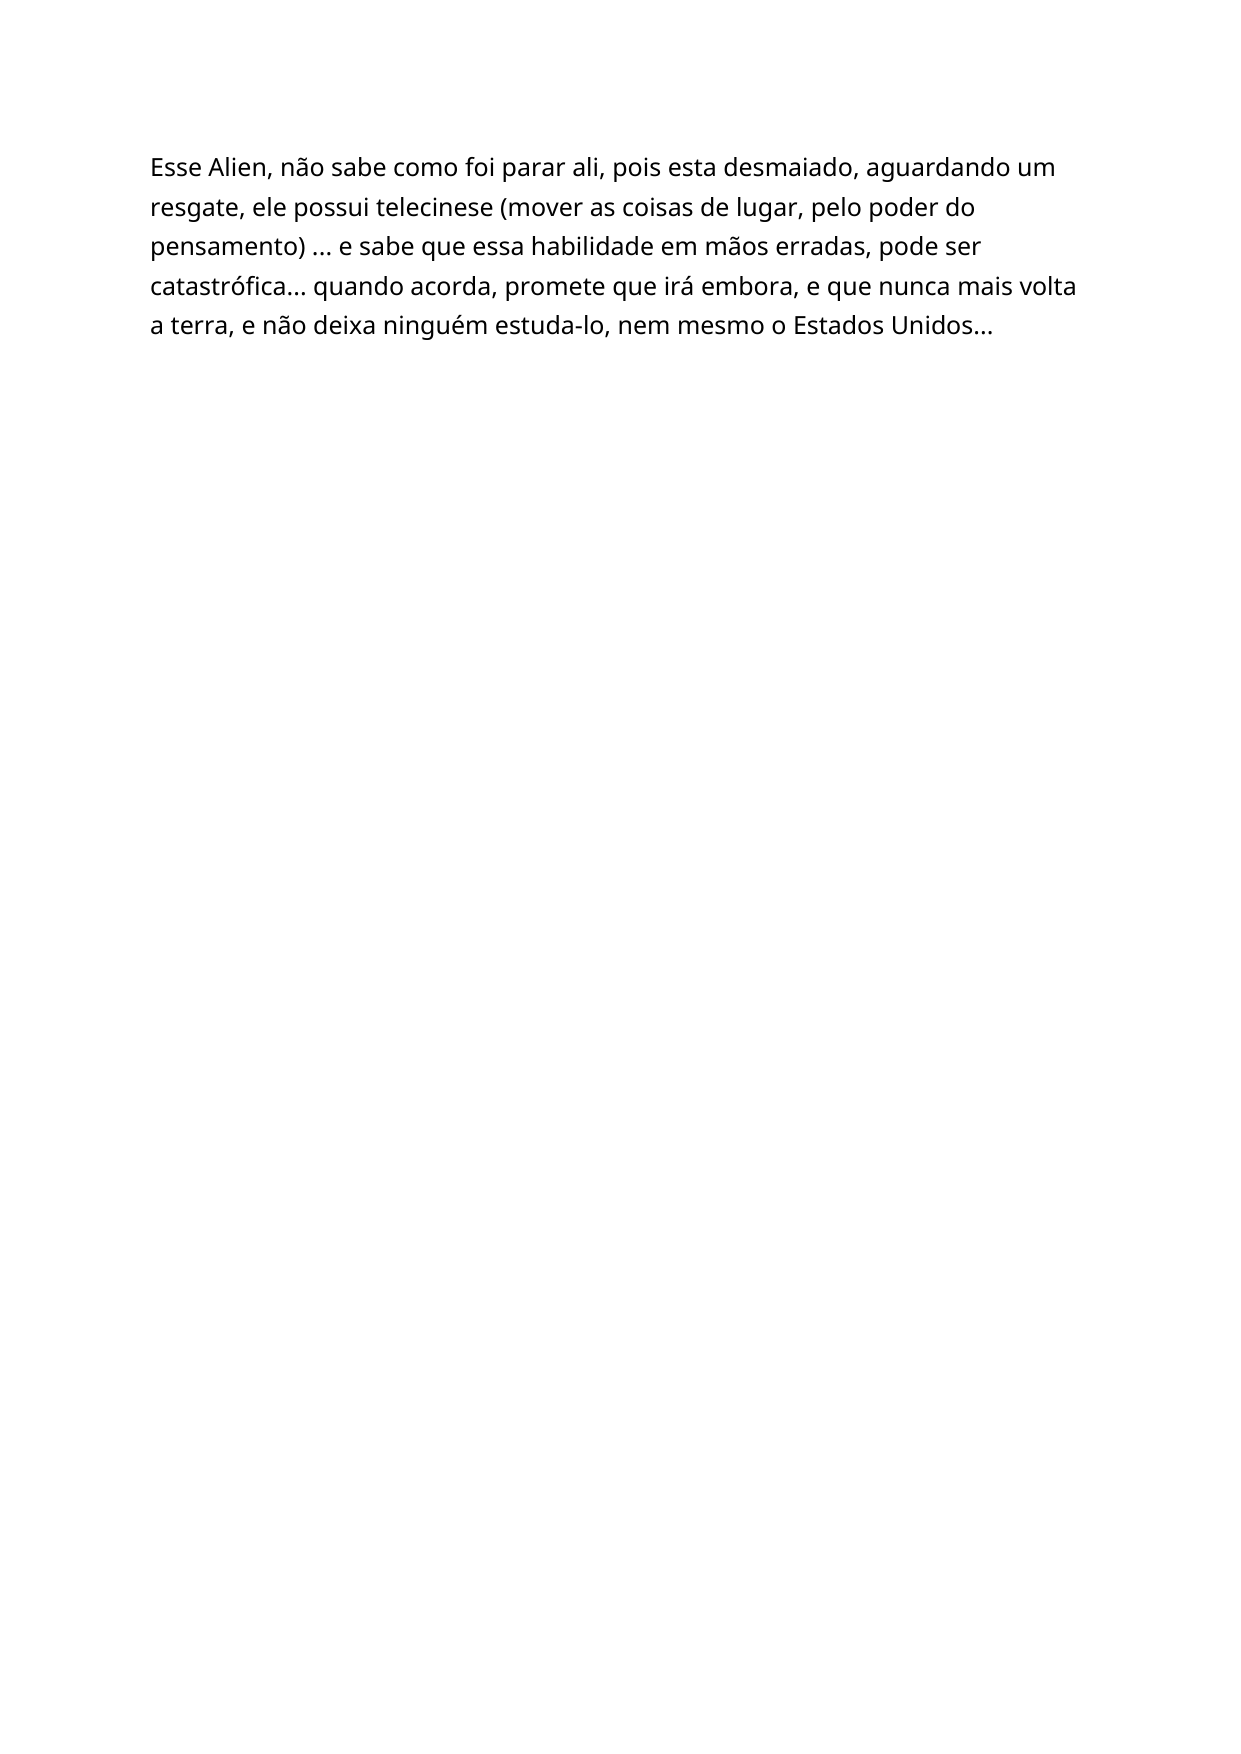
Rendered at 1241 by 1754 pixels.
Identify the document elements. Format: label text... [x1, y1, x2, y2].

text Esse Alien, não sabe como foi parar ali, pois esta desmaiado, aguardando um resgate, ele possui telecinese (mover as coisas de lugar, pelo poder do pensamento) ... e sabe que essa habilidade em mãos erradas, pode ser catastrófica... quando acorda, promete que irá embora, e que nunca mais volta a terra, e não deixa ninguém estuda-lo, nem mesmo o Estados Unidos... [150, 150, 1090, 342]
